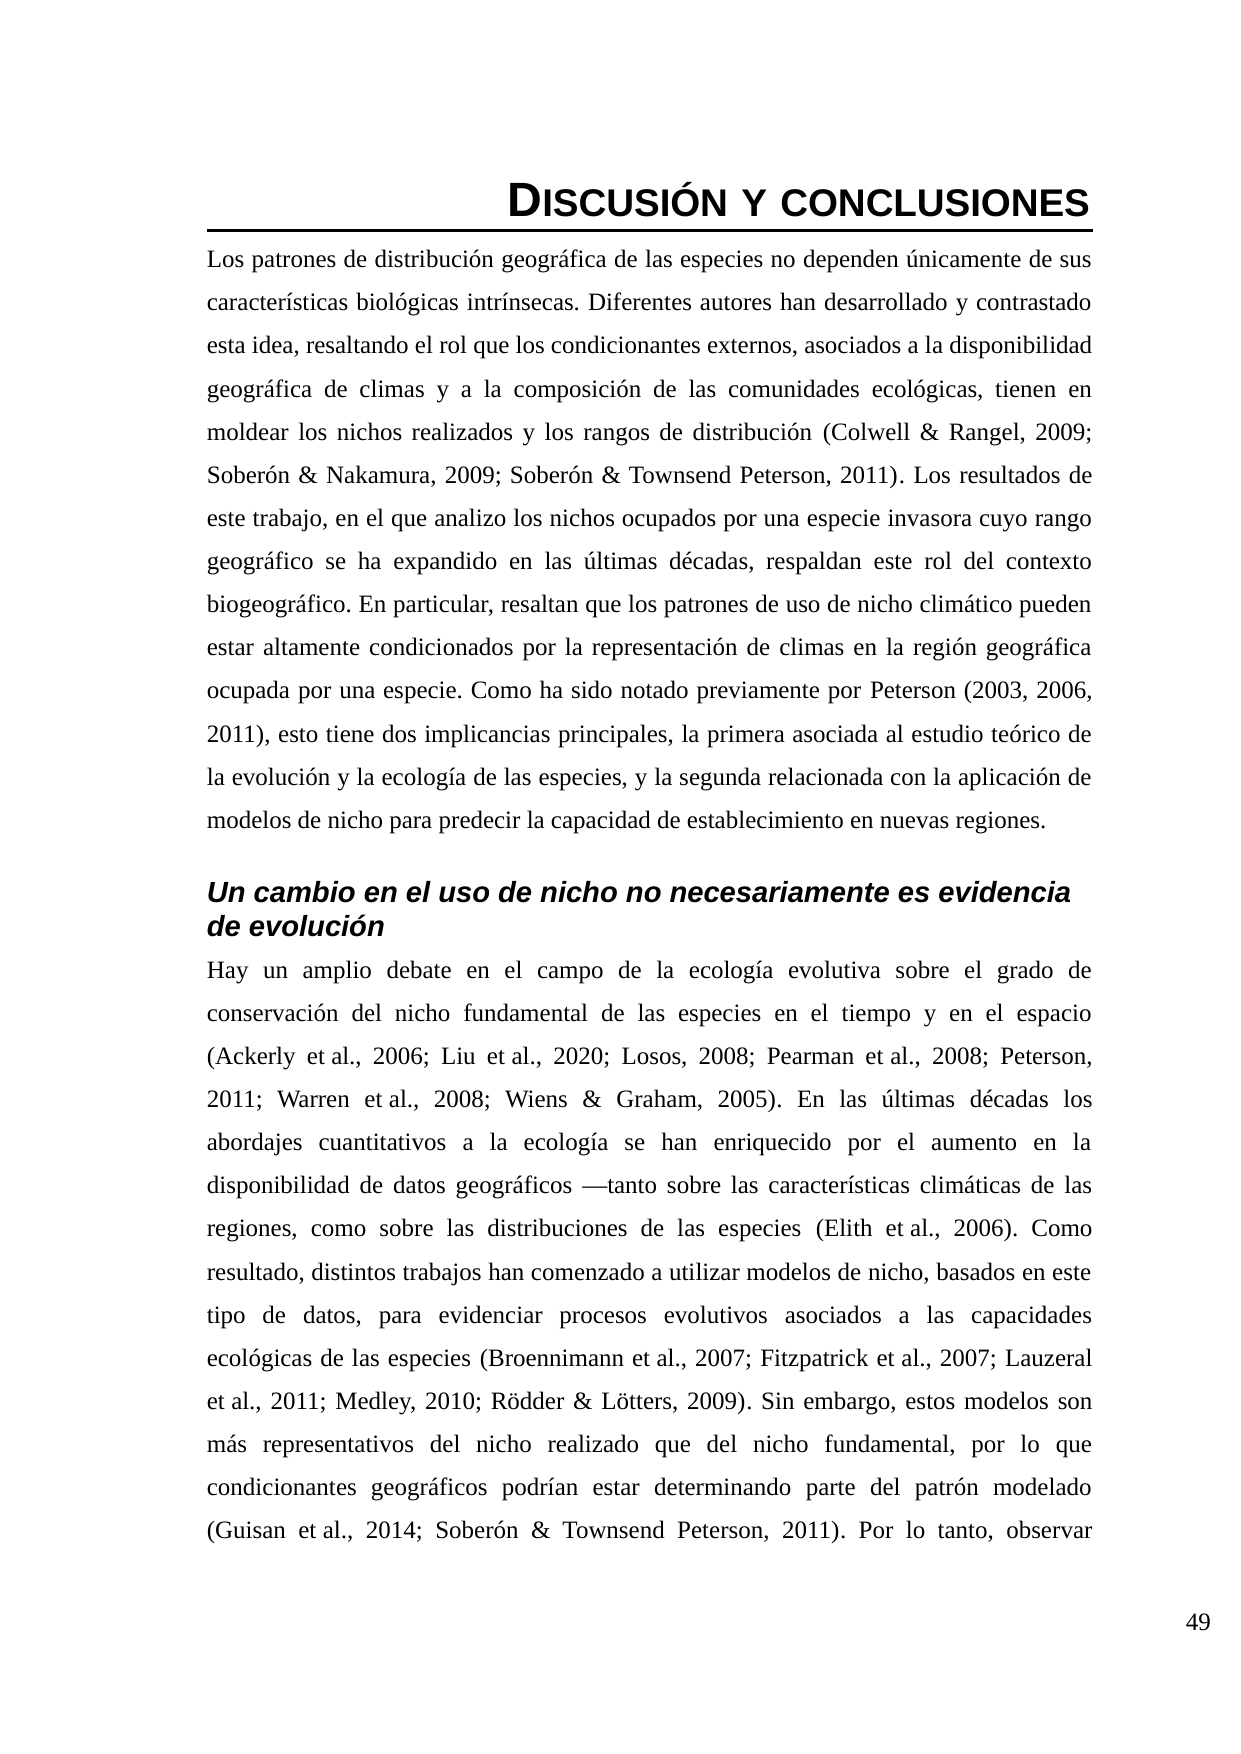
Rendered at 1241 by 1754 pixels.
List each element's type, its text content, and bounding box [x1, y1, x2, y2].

text Los patrones de distribución geográfica de las especies no dependen únicamente de sus características biológicas intrínsecas. Diferentes autores han desarrollado y contrastado esta idea, resaltando el rol que los condicionantes externos, asociados a la disponibilidad geográfica de climas y a la composición de las comunidades ecológicas, tienen en moldear los nichos realizados y los rangos de distribución (Colwell & Rangel, 2009; Soberón & Nakamura, 2009; Soberón & Townsend Peterson, 2011). Los resultados de este trabajo, en el que analizo los nichos ocupados por una especie invasora cuyo rango geográfico se ha expandido en las últimas décadas, respaldan este rol del contexto biogeográfico. En particular, resaltan que los patrones de uso de nicho climático pueden estar altamente condicionados por la representación de climas en la región geográfica ocupada por una especie. Como ha sido notado previamente por Peterson (2003, 2006, 2011), esto tiene dos implicancias principales, la primera asociada al estudio teórico de la evolución y la ecología de las especies, y la segunda relacionada con la aplicación de modelos de nicho para predecir la capacidad de establecimiento en nuevas regiones. [207, 244, 1093, 834]
subtitle Un cambio en el uso de nicho no necesariamente es evidencia de evolución [207, 875, 1093, 942]
text Hay un amplio debate en el campo de la ecología evolutiva sobre el grado de conservación del nicho fundamental de las especies en el tiempo y en el espacio (Ackerly et al., 2006; Liu et al., 2020; Losos, 2008; Pearman et al., 2008; Peterson, 2011; Warren et al., 2008; Wiens & Graham, 2005). En las últimas décadas los abordajes cuantitativos a la ecología se han enriquecido por el aumento en la disponibilidad de datos geográficos —tanto sobre las características climáticas de las regiones, como sobre las distribuciones de las especies (Elith et al., 2006). Como resultado, distintos trabajos han comenzado a utilizar modelos de nicho, basados en este tipo de datos, para evidenciar procesos evolutivos asociados a las capacidades ecológicas de las especies (Broennimann et al., 2007; Fitzpatrick et al., 2007; Lauzeral et al., 2011; Medley, 2010; Rödder & Lötters, 2009). Sin embargo, estos modelos son más representativos del nicho realizado que del nicho fundamental, por lo que condicionantes geográficos podrían estar determinando parte del patrón modelado (Guisan et al., 2014; Soberón & Townsend Peterson, 2011). Por lo tanto, observar [207, 955, 1093, 1544]
subtitle Discusión y conclusiones [207, 168, 1093, 229]
